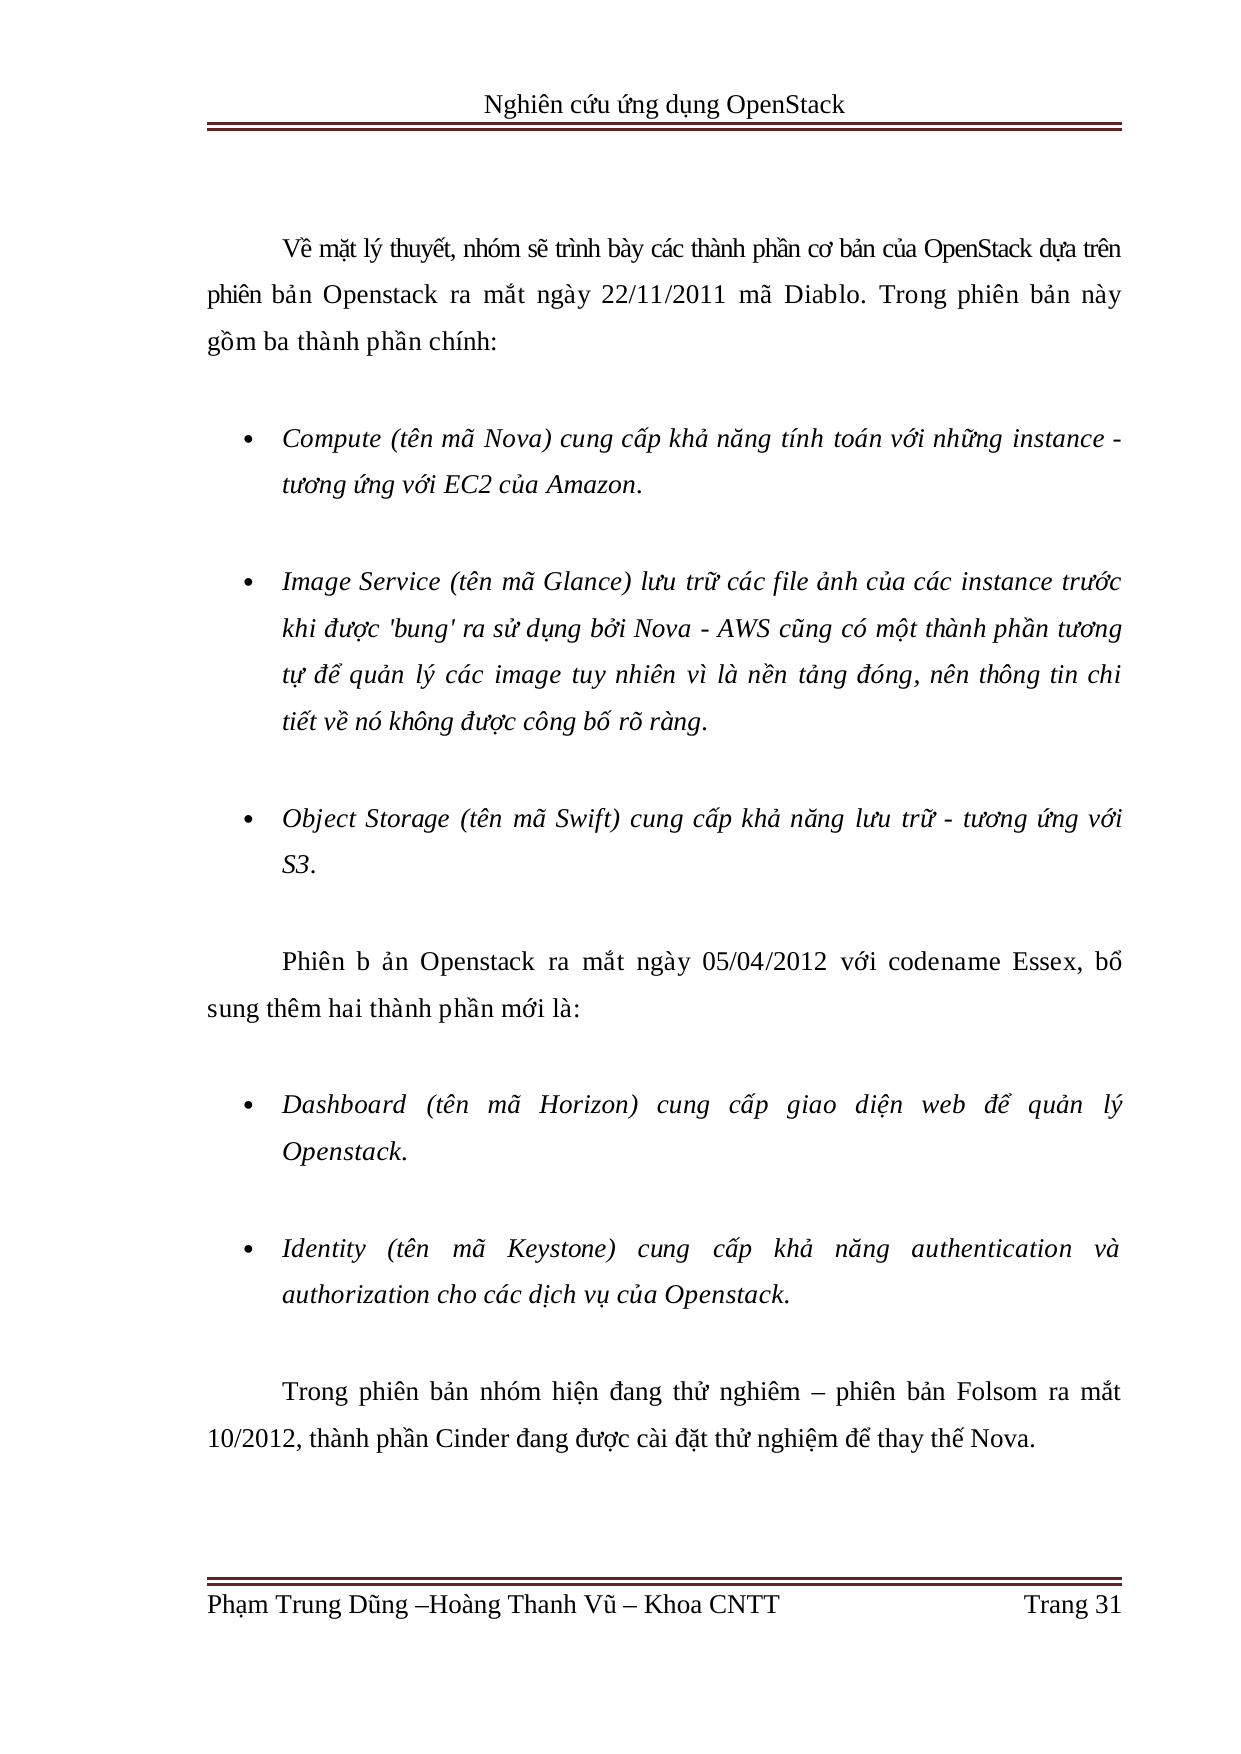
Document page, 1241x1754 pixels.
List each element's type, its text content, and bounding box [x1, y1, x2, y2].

list Identity (tên mã Keystone) cung cấp khả năng authentication và authorization cho các dịch vụ của Openstack. [244, 1232, 1122, 1309]
list Image Service (tên mã Glance) lưu trữ các file ảnh của các instance trước khi được 'bung' ra sử dụng bởi Nova - AWS cũng có một thành phần tương tự để quản lý các image tuy nhiên vì là nền tảng đóng, nên thông tin chi tiết về nó không được công bố rõ ràng. [244, 565, 1122, 736]
list Dashboard (tên mã Horizon) cung cấp giao diện web để quản lý Openstack. [244, 1088, 1122, 1166]
list Compute (tên mã Nova) cung cấp khả năng tính toán với những instance - tương ứng với EC2 của Amazon. [244, 422, 1122, 499]
text Trong phiên bản nhóm hiện đang thử nghiêm – phiên bản Folsom ra mắt 10/2012, thành phần Cinder đang được cài đặt thử nghiệm để thay thế Nova. [207, 1375, 1122, 1453]
list Object Storage (tên mã Swift) cung cấp khả năng lưu trữ - tương ứng với S3. [244, 802, 1122, 879]
text Phiên b ản Openstack ra mắt ngày 05/04/2012 với codename Essex, bổ sung thêm hai thành phần mới là: [207, 945, 1122, 1023]
text Về mặt lý thuyết, nhóm sẽ trình bày các thành phần cơ bản của OpenStack dựa trên phiên bản Openstack ra mắt ngày 22/11/2011 mã Diablo. Trong phiên bản này gồm ba thành phần chính: [207, 232, 1122, 356]
